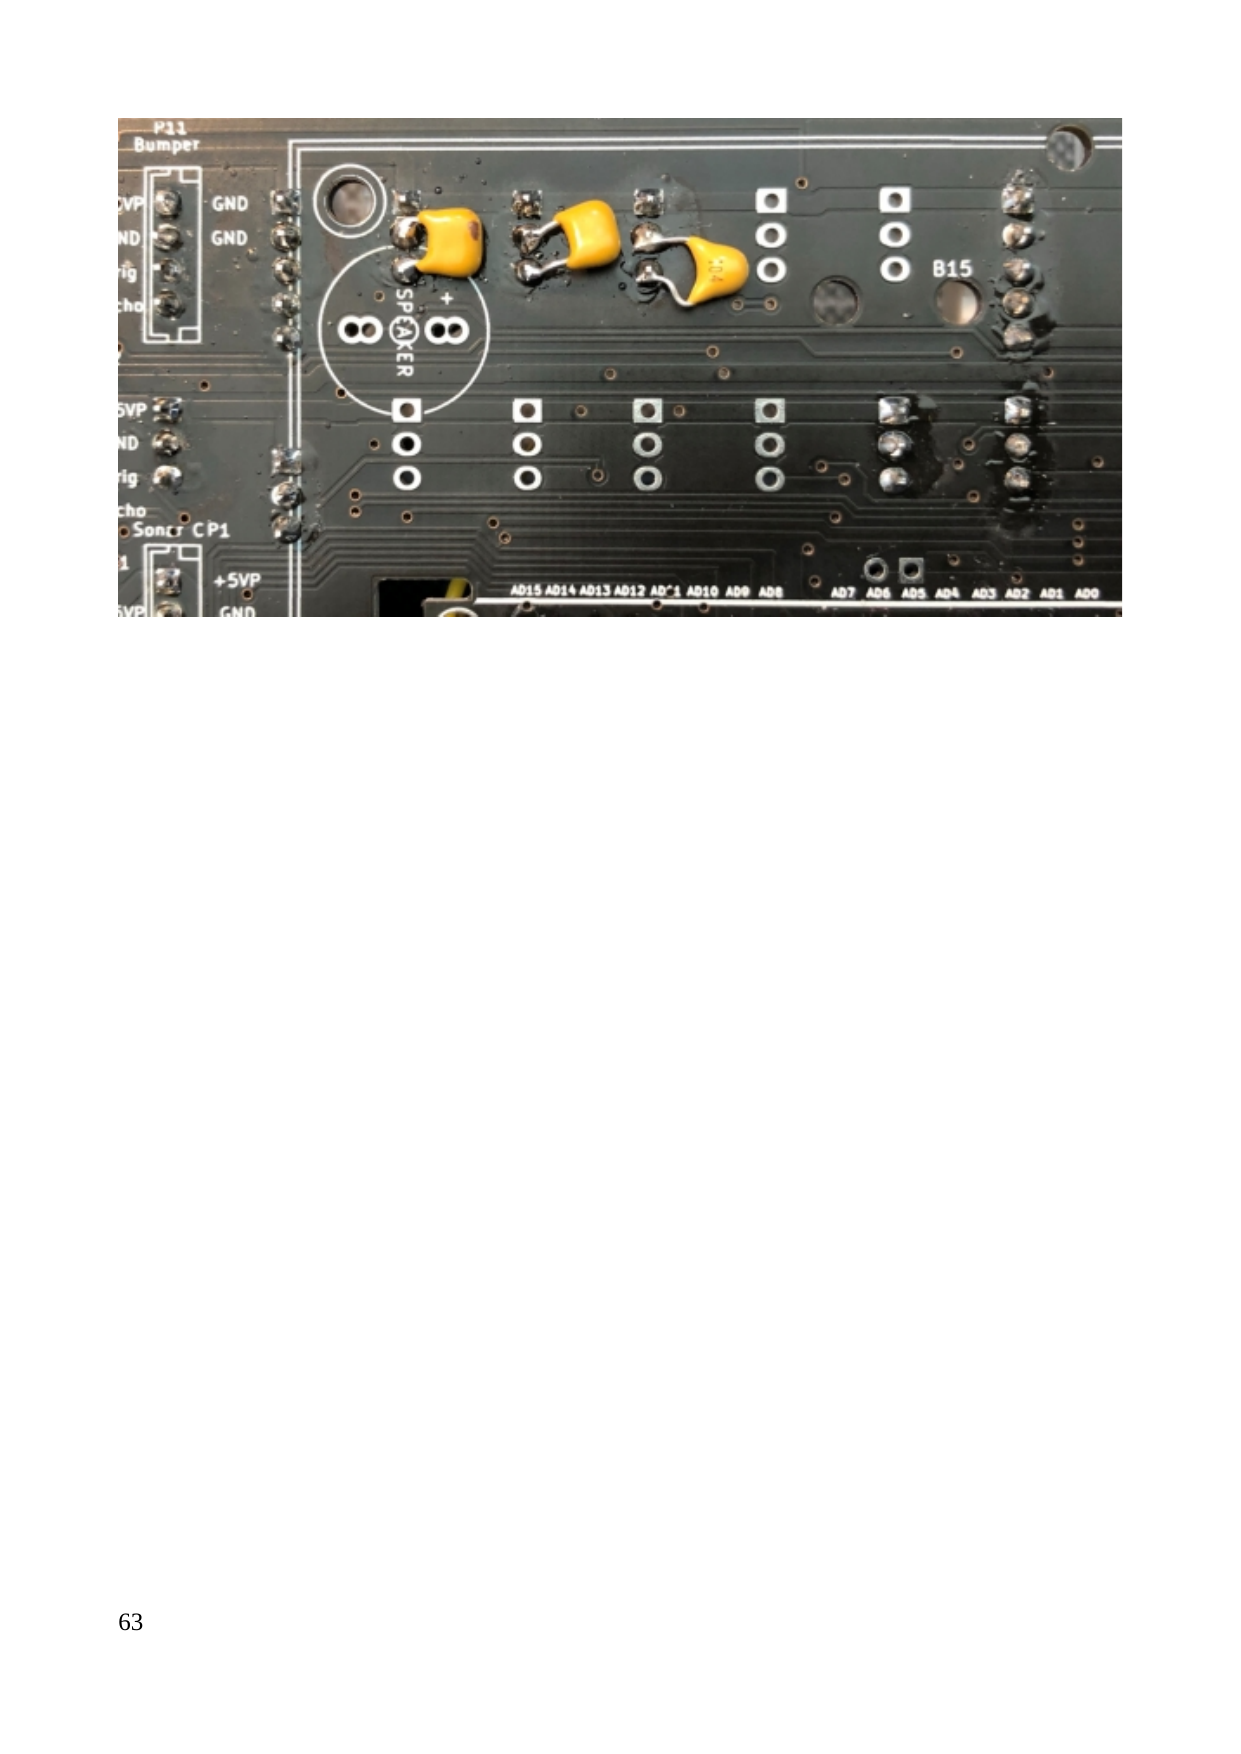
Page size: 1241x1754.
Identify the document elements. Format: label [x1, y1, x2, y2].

picture [118, 118, 1123, 617]
